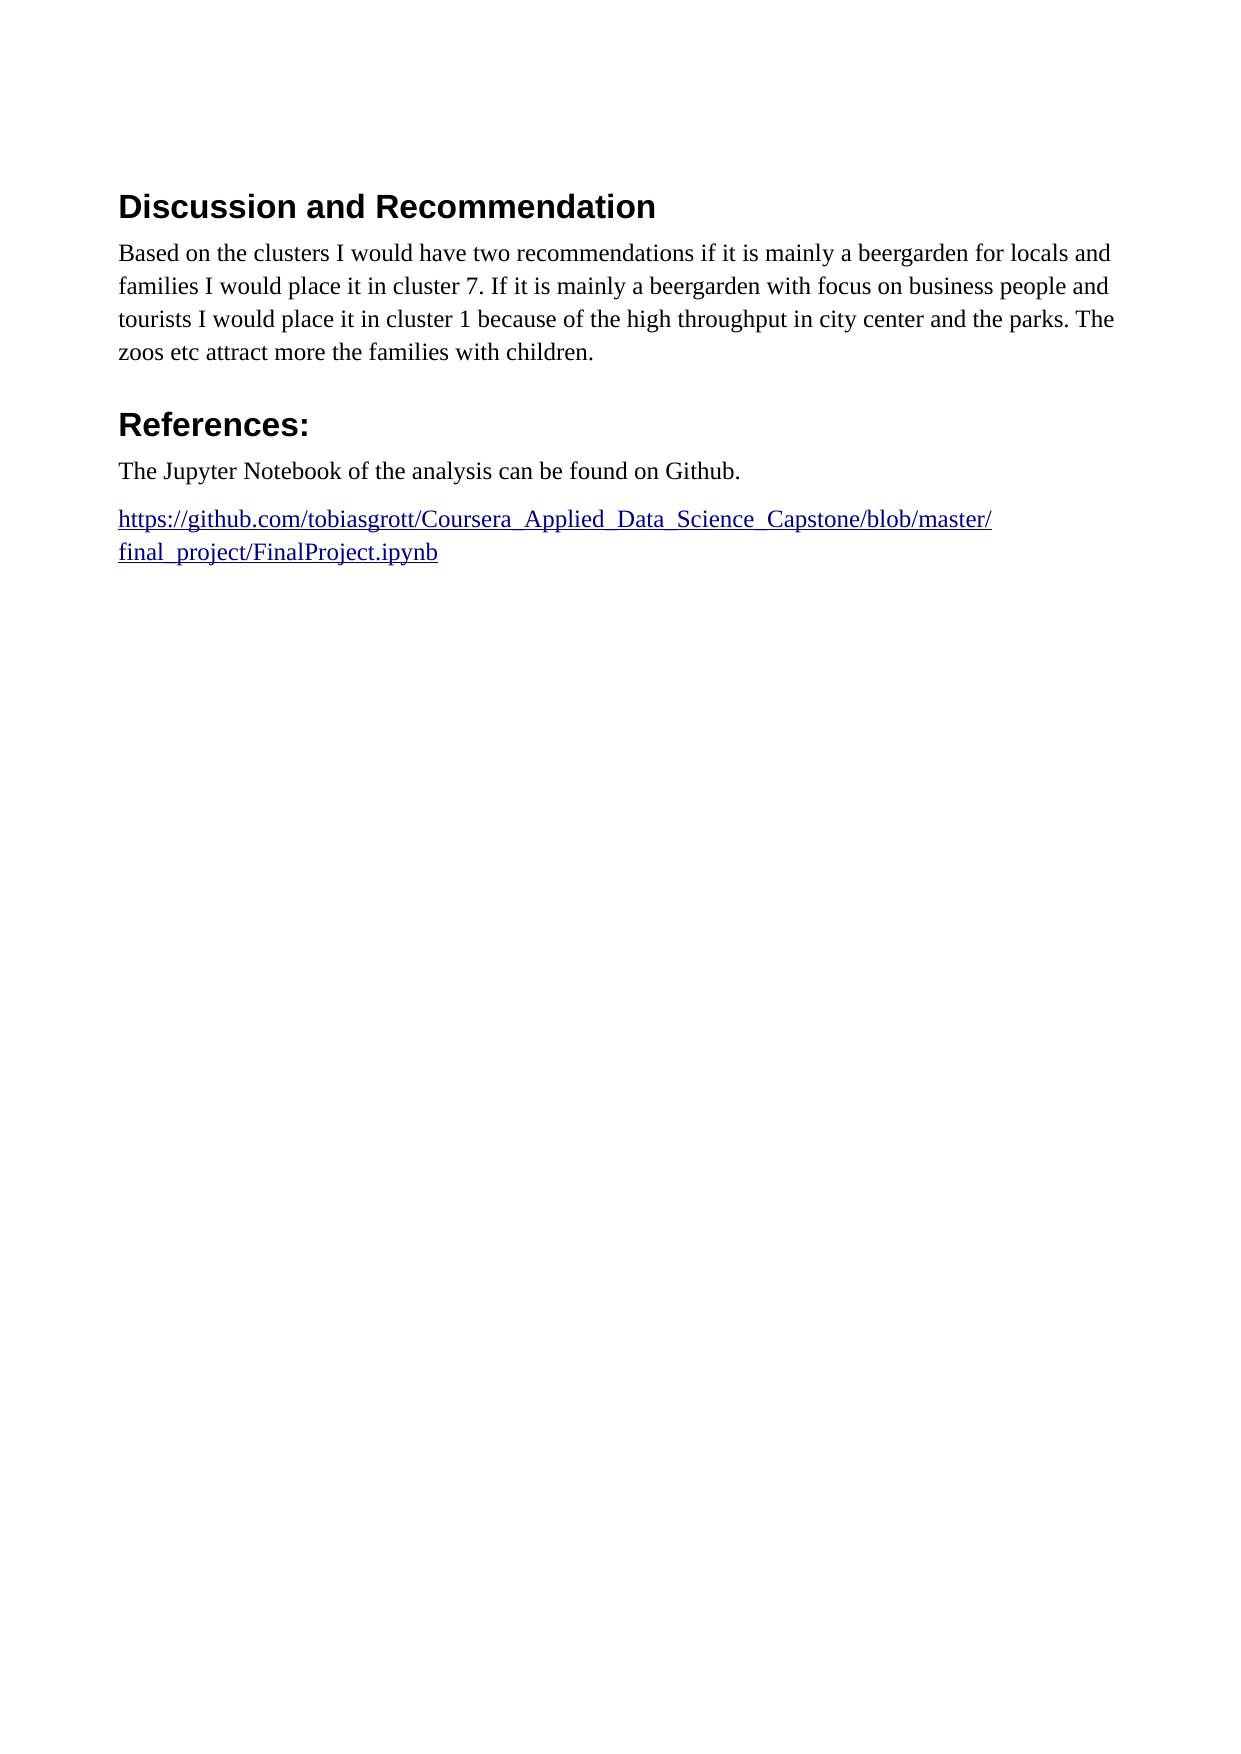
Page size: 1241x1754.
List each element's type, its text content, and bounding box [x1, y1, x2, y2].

text The Jupyter Notebook of the analysis can be found on Github. [118, 456, 1122, 485]
subtitle References: [118, 405, 1122, 444]
text https://github.com/tobiasgrott/Coursera_Applied_Data_Science_Capstone/blob/master/final_project/FinalProject.ipynb [118, 504, 1122, 566]
text Based on the clusters I would have two recommendations if it is mainly a beergarden for locals and families I would place it in cluster 7. If it is mainly a beergarden with focus on business people and tourists I would place it in cluster 1 because of the high throughput in city center and the parks. The zoos etc attract more the families with children. [118, 238, 1122, 366]
subtitle Discussion and Recommendation [118, 187, 1122, 225]
